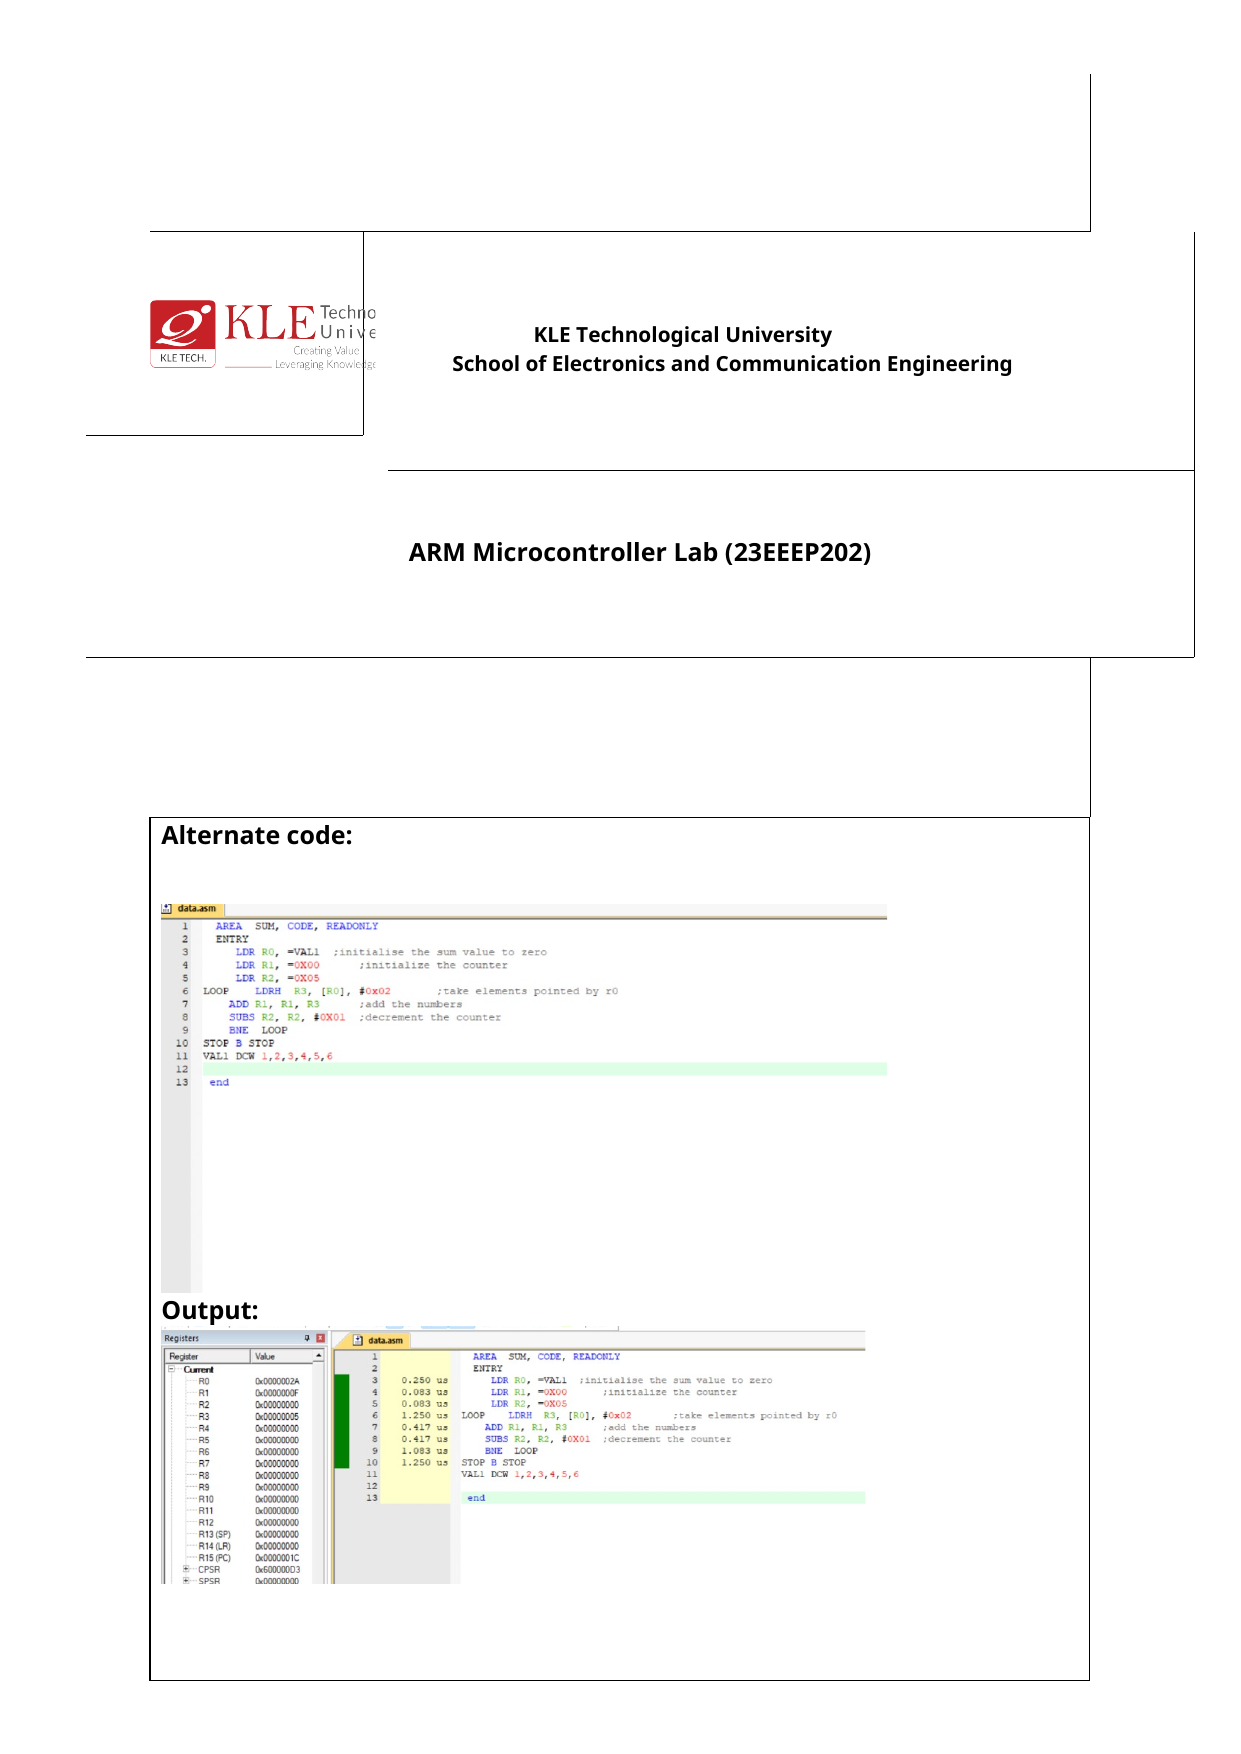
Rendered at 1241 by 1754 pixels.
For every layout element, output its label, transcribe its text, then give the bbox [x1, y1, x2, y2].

table_cell Alternate code: Output: [151, 818, 1089, 1680]
